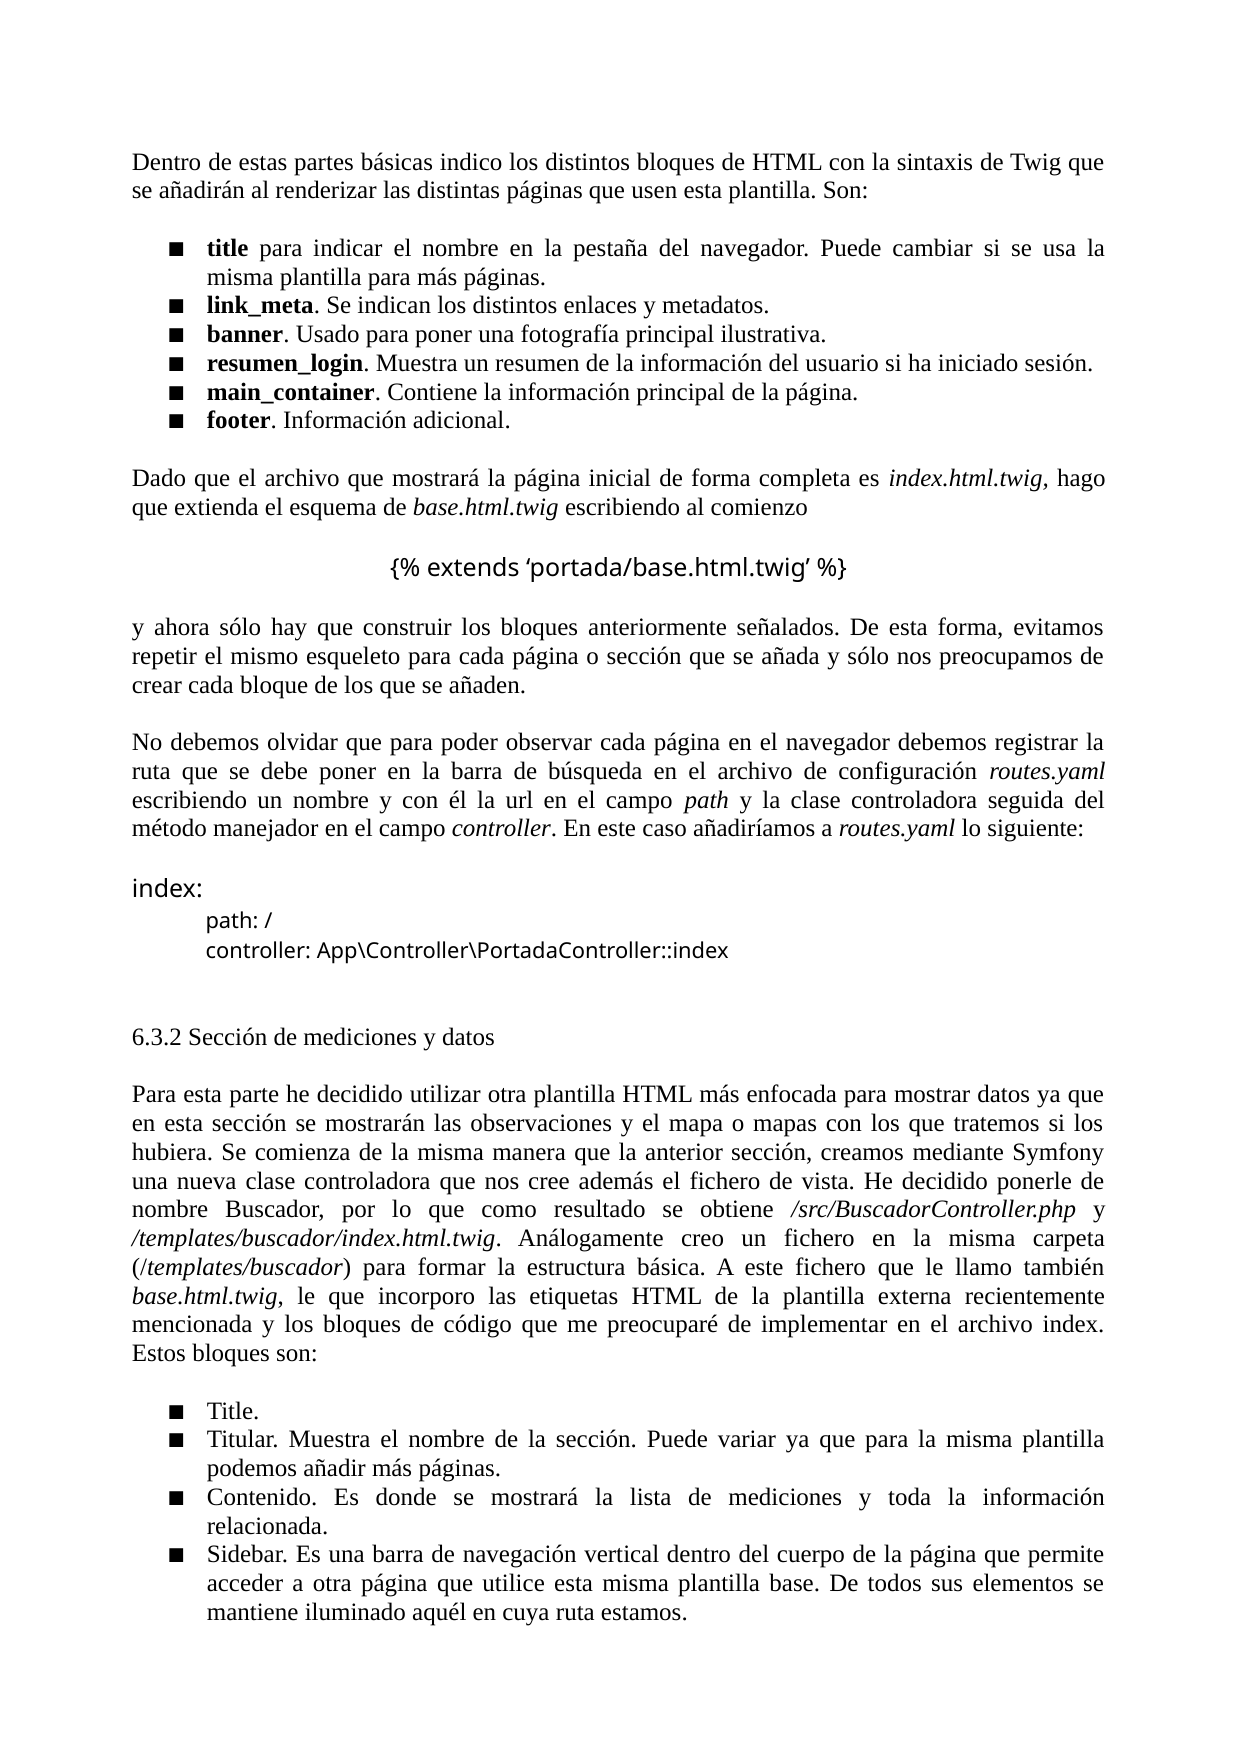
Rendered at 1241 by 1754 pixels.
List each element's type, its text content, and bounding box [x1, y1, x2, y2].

text Dado que el archivo que mostrará la página inicial de forma completa es index.html.twig, hago que extienda el esquema de base.html.twig escribiendo al comienzo [132, 463, 1106, 521]
text controller: App\Controller\PortadaController::index [132, 935, 1106, 964]
list Contenido. Es donde se mostrará la lista de mediciones y toda la información relacionada. [169, 1482, 1106, 1539]
text path: / [132, 905, 1106, 935]
list footer. Información adicional. [169, 406, 1106, 434]
text No debemos olvidar que para poder observar cada página en el navegador debemos registrar la ruta que se debe poner en la barra de búsqueda en el archivo de configuración routes.yaml escribiendo un nombre y con él la url en el campo path y la clase controladora seguida del método manejador en el campo controller. En este caso añadiríamos a routes.yaml lo siguiente: [132, 727, 1106, 842]
list resumen_login. Muestra un resumen de la información del usuario si ha iniciado sesión. [169, 348, 1106, 377]
text {% extends ‘portada/base.html.twig’ %} [132, 549, 1106, 583]
list banner. Usado para poner una fotografía principal ilustrativa. [169, 319, 1106, 348]
text Dentro de estas partes básicas indico los distintos bloques de HTML con la sintaxis de Twig que se añadirán al renderizar las distintas páginas que usen esta plantilla. Son: [132, 147, 1106, 204]
list Titular. Muestra el nombre de la sección. Puede variar ya que para la misma plantilla podemos añadir más páginas. [169, 1424, 1106, 1482]
list main_container. Contiene la información principal de la página. [169, 377, 1106, 406]
list Title. [169, 1396, 1106, 1424]
text y ahora sólo hay que construir los bloques anteriormente señalados. De esta forma, evitamos repetir el mismo esqueleto para cada página o sección que se añada y sólo nos preocupamos de crear cada bloque de los que se añaden. [132, 612, 1106, 698]
list Sidebar. Es una barra de navegación vertical dentro del cuerpo de la página que permite acceder a otra página que utilice esta misma plantilla base. De todos sus elementos se mantiene iluminado aquél en cuya ruta estamos. [169, 1539, 1106, 1626]
text 6.3.2 Sección de mediciones y datos [132, 1022, 1106, 1051]
list title para indicar el nombre en la pestaña del navegador. Puede cambiar si se usa la misma plantilla para más páginas. [169, 233, 1106, 291]
text index: [132, 871, 1106, 905]
list link_meta. Se indican los distintos enlaces y metadatos. [169, 291, 1106, 319]
text Para esta parte he decidido utilizar otra plantilla HTML más enfocada para mostrar datos ya que en esta sección se mostrarán las observaciones y el mapa o mapas con los que tratemos si los hubiera. Se comienza de la misma manera que la anterior sección, creamos mediante Symfony una nueva clase controladora que nos cree además el fichero de vista. He decidido ponerle de nombre Buscador, por lo que como resultado se obtiene /src/BuscadorController.php y /templates/buscador/index.html.twig. Análogamente creo un fichero en la misma carpeta (/templates/buscador) para formar la estructura básica. A este fichero que le llamo también base.html.twig, le que incorporo las etiquetas HTML de la plantilla externa recientemente mencionada y los bloques de código que me preocuparé de implementar en el archivo index. Estos bloques son: [132, 1079, 1106, 1367]
